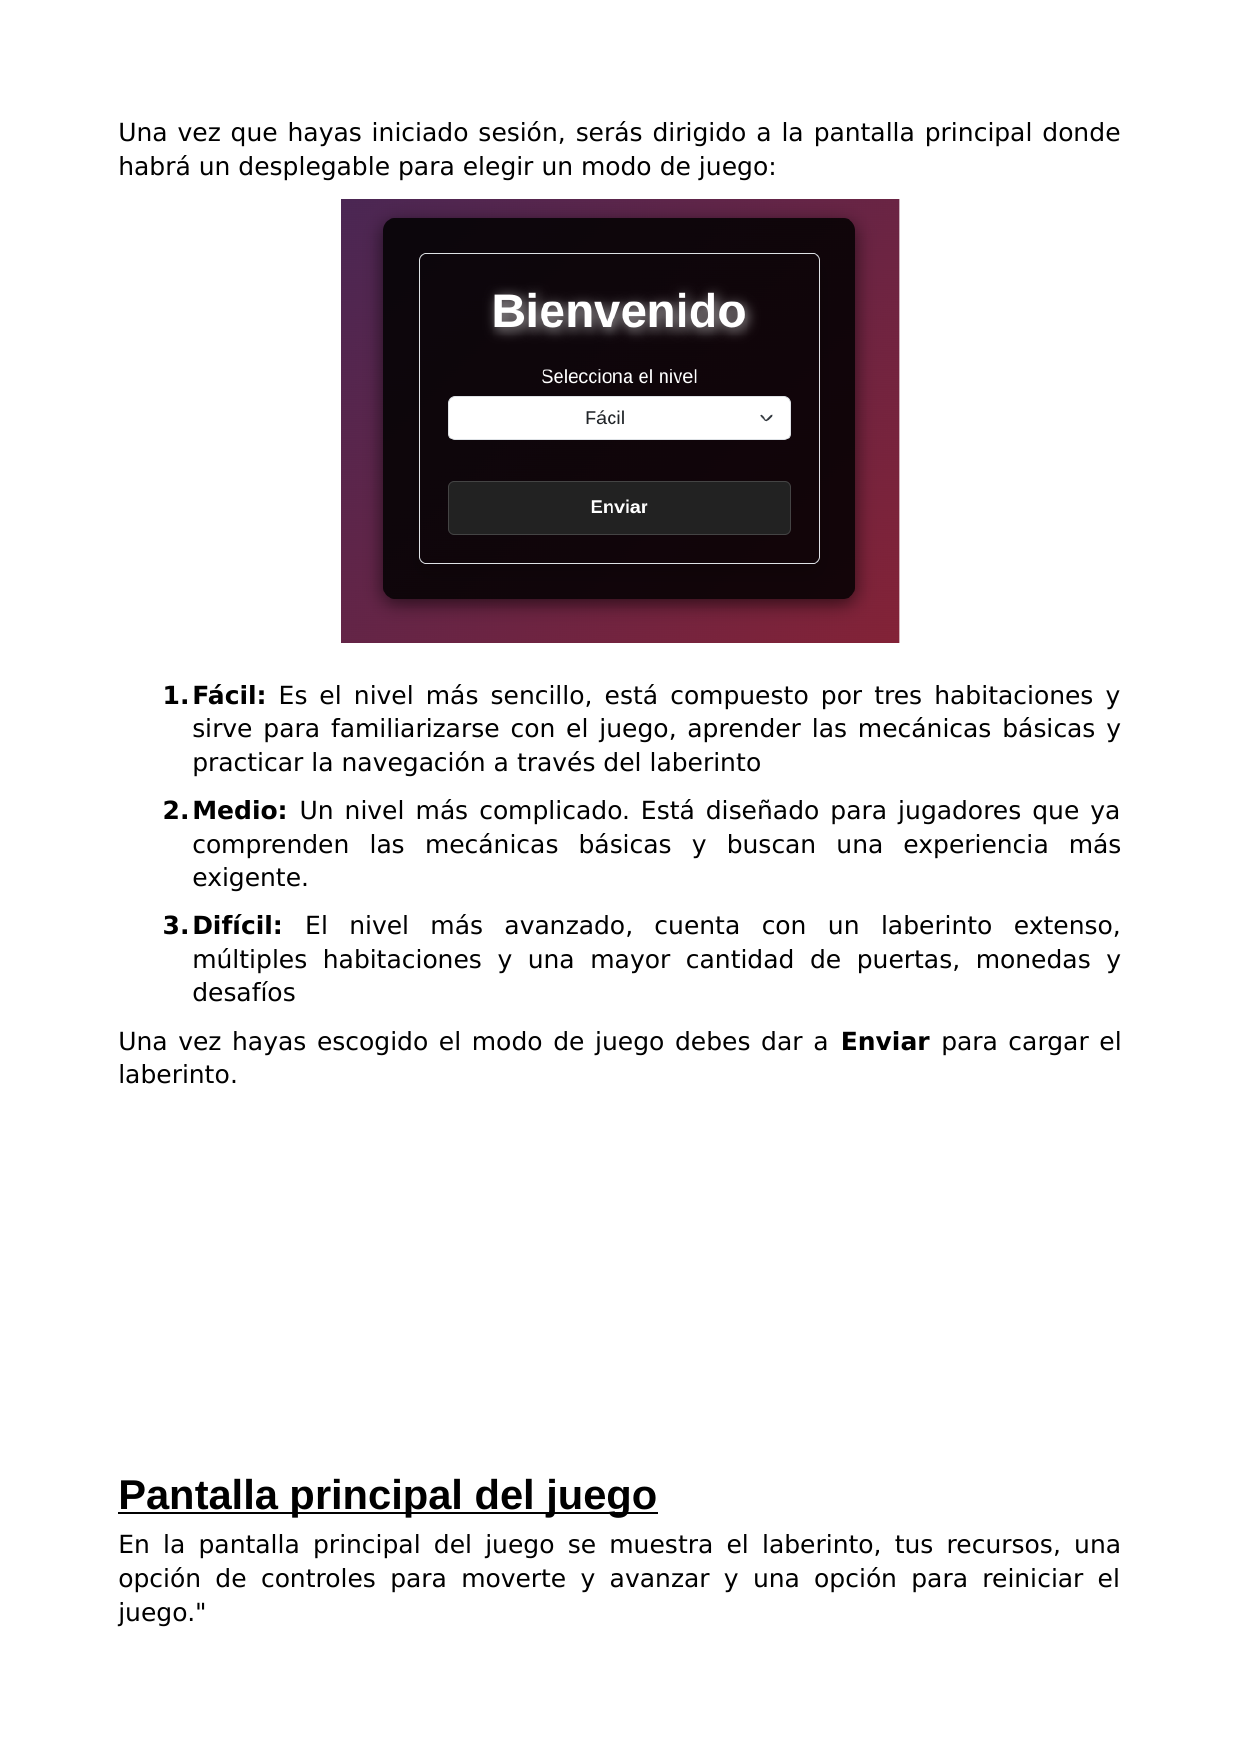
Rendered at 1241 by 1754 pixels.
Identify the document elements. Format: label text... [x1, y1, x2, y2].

list Fácil: Es el nivel más sencillo, está compuesto por tres habitaciones y sirve para familiarizarse con el juego, aprender las mecánicas básicas y practicar la navegación a través del laberinto [162, 681, 1122, 777]
picture [341, 199, 900, 643]
list Medio: Un nivel más complicado. Está diseñado para jugadores que ya comprenden las mecánicas básicas y buscan una experiencia más exigente. [162, 796, 1122, 892]
list Difícil: El nivel más avanzado, cuenta con un laberinto extenso, múltiples habitaciones y una mayor cantidad de puertas, monedas y desafíos [162, 911, 1122, 1008]
text Una vez que hayas iniciado sesión, serás dirigido a la pantalla principal donde habrá un desplegable para elegir un modo de juego: [118, 118, 1122, 181]
subtitle Pantalla principal del juego [118, 1470, 1122, 1518]
text En la pantalla principal del juego se muestra el laberinto, tus recursos, una opción de controles para moverte y avanzar y una opción para reiniciar el juego." [118, 1531, 1122, 1627]
text Una vez hayas escogido el modo de juego debes dar a Enviar para cargar el laberinto. [118, 1027, 1122, 1089]
